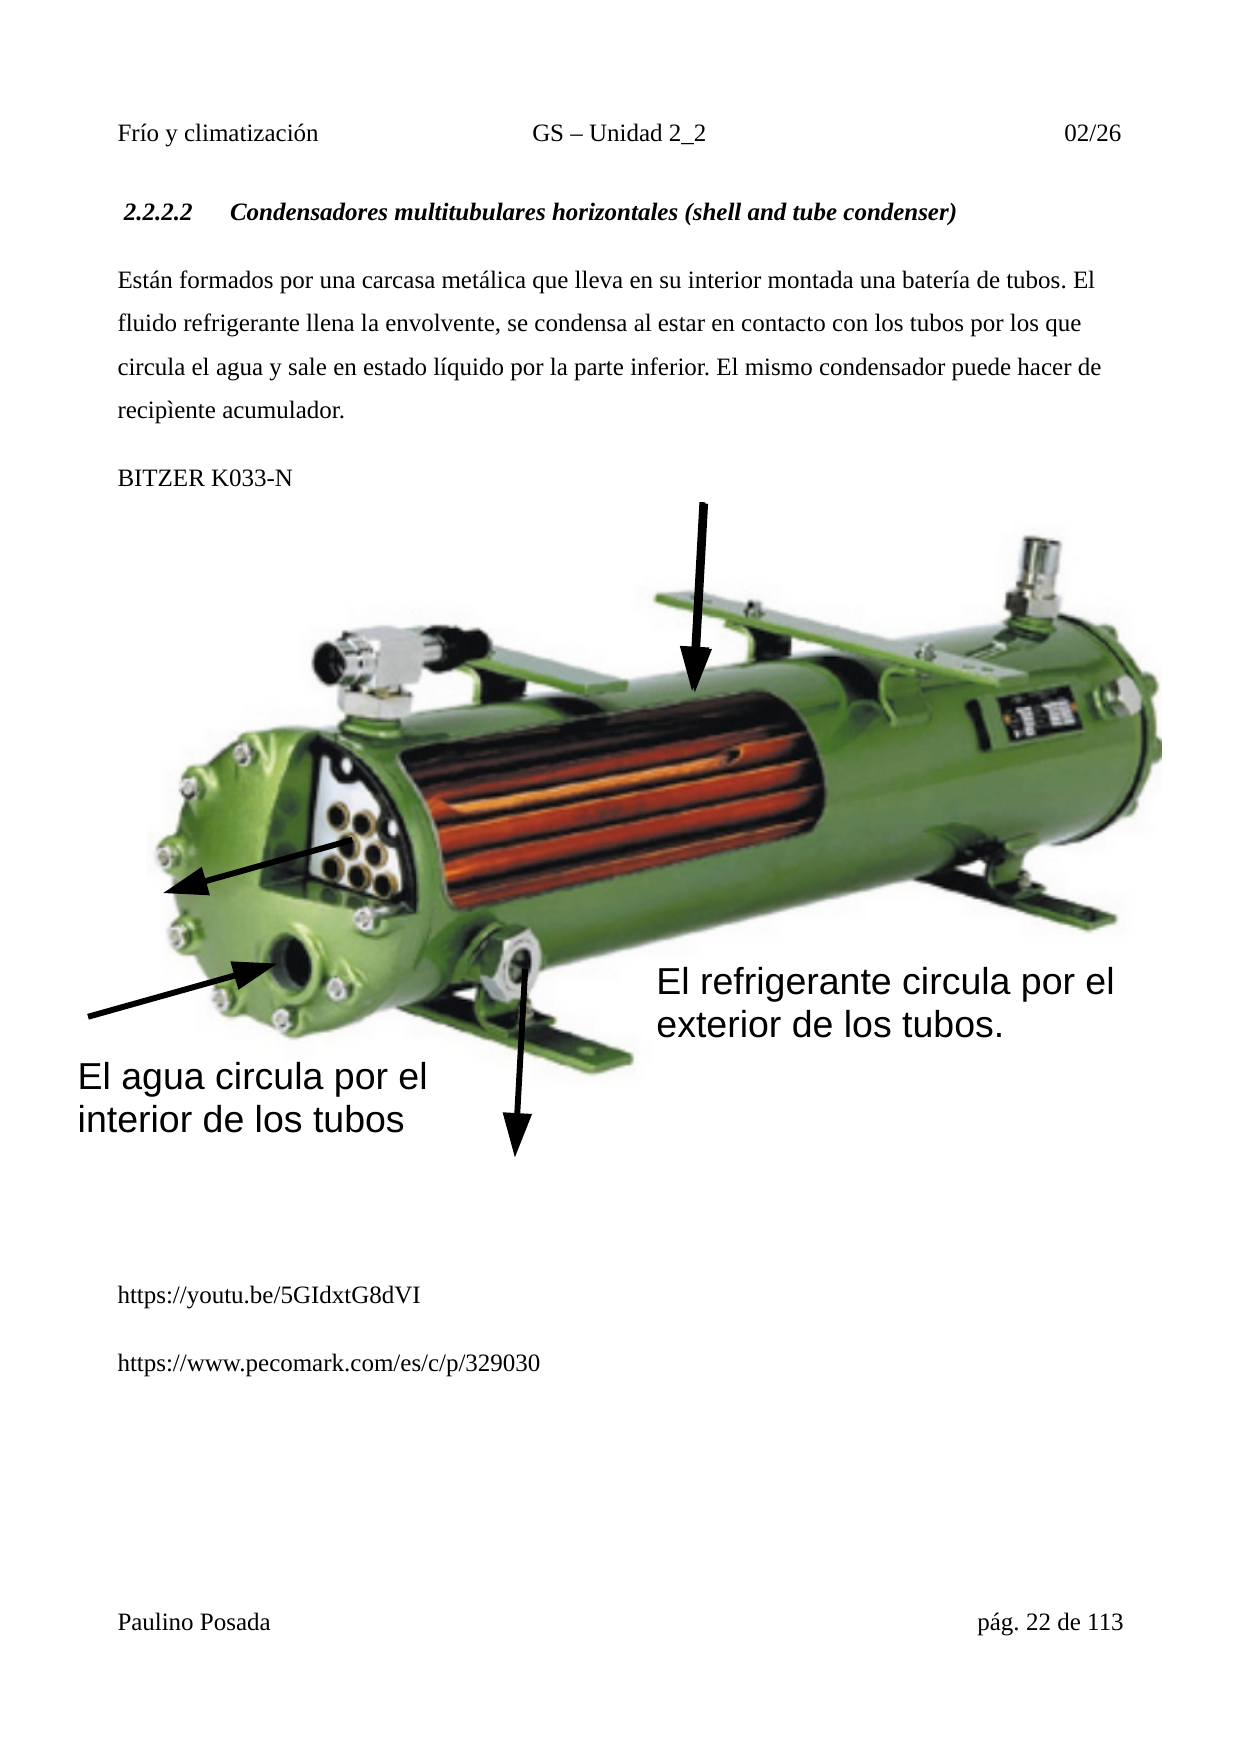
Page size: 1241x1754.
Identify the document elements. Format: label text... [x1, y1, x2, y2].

text Están formados por una carcasa metálica que lleva en su interior montada una batería de tubos. El fluido refrigerante llena la envolvente, se condensa al estar en contacto con los tubos por los que circula el agua y sale en estado líquido por la parte inferior. El mismo condensador puede hacer de recipìente acumulador. [117, 265, 1123, 423]
picture [147, 1071, 157, 1087]
picture [146, 505, 1162, 1097]
picture [339, 1071, 349, 1087]
text BITZER K033-N [117, 463, 1123, 492]
text https://www.pecomark.com/es/c/p/329030 [117, 1348, 1123, 1377]
text https://youtu.be/5GIdxtG8dVI [117, 1280, 1123, 1309]
picture [146, 1086, 157, 1094]
subtitle Condensadores multitubulares horizontales (shell and tube condenser) [117, 197, 1123, 226]
